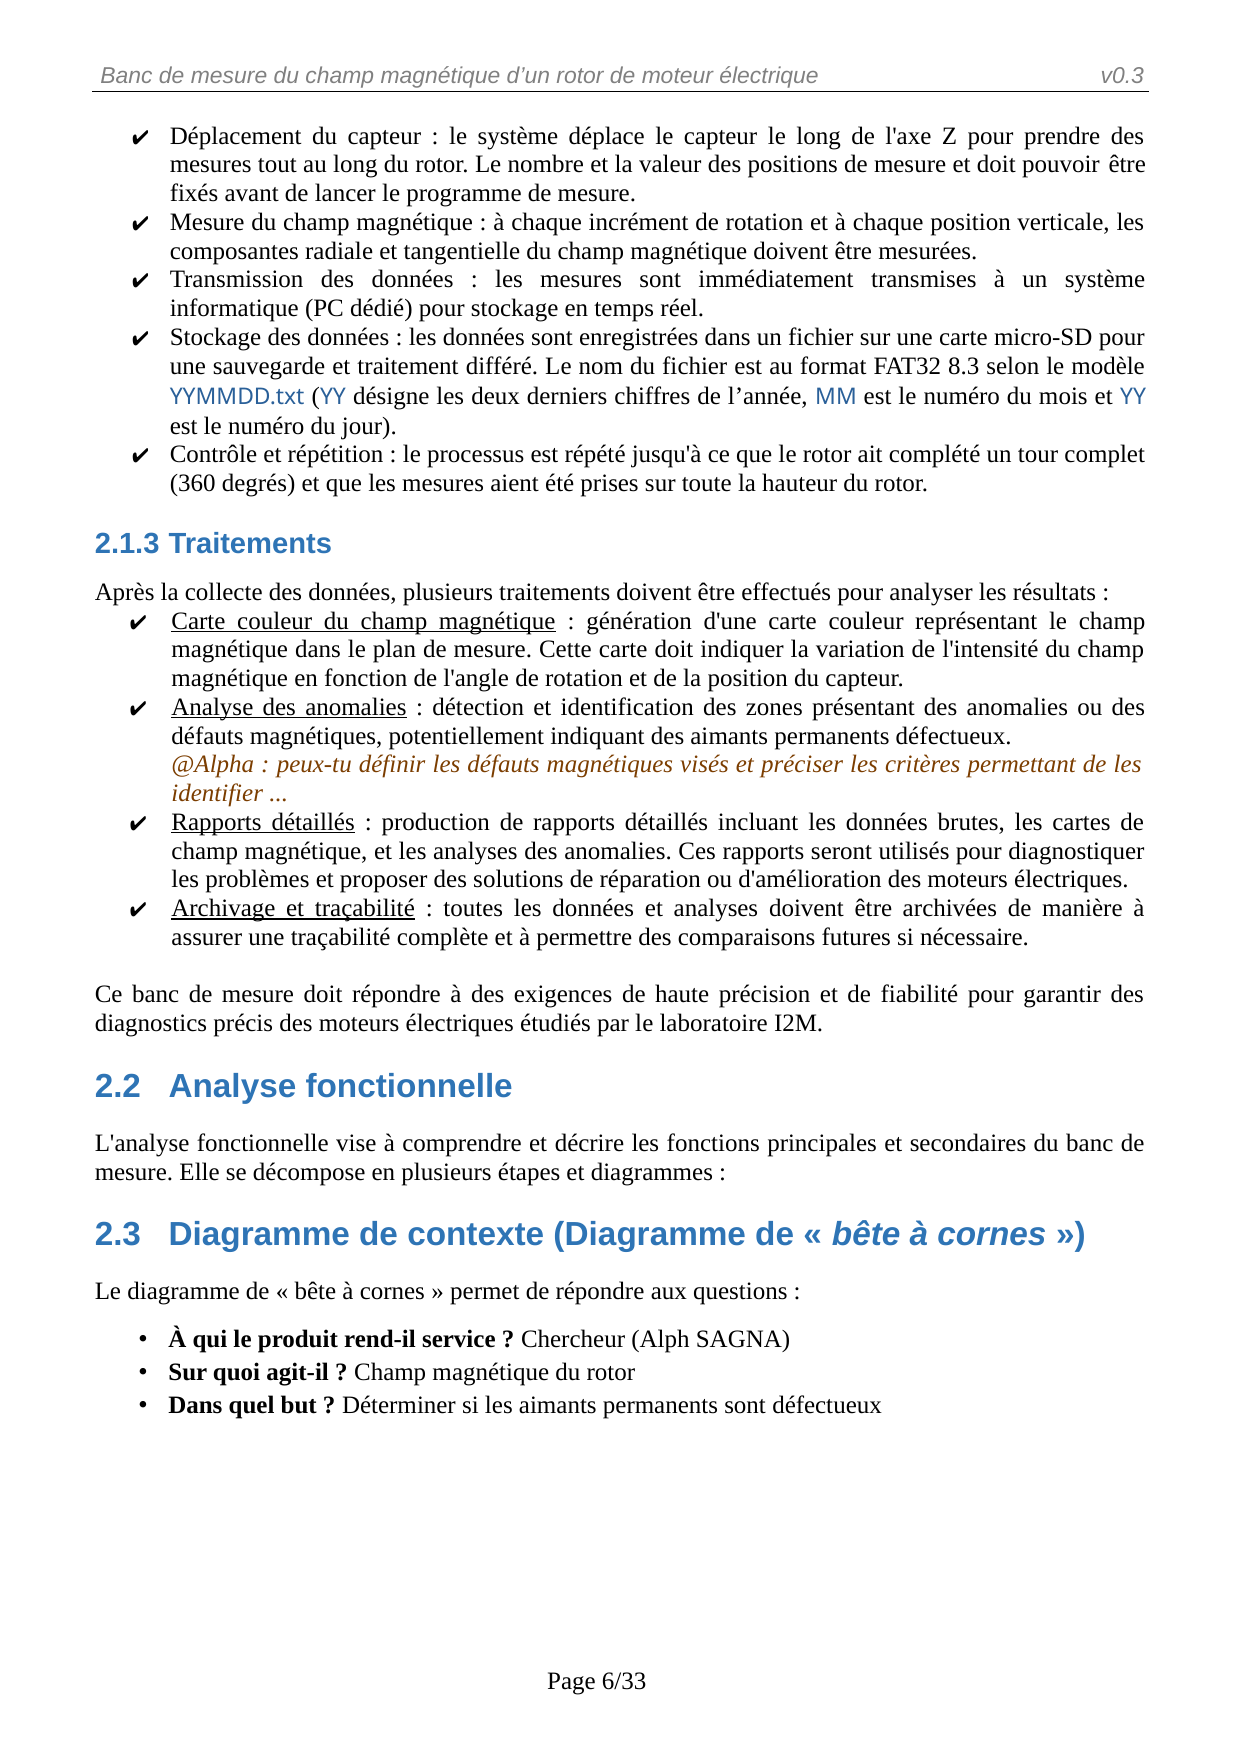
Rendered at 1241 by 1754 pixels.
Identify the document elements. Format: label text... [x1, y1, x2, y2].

text Le diagramme de « bête à cornes » permet de répondre aux questions : [94, 1276, 1146, 1305]
list Mesure du champ magnétique : à chaque incrément de rotation et à chaque position verticale, les composantes radiale et tangentielle du champ magnétique doivent être mesurées. [132, 207, 1146, 264]
list @Alpha : peux-tu définir les défauts magnétiques visés et préciser les critères permettant de les identifier ... [130, 749, 1146, 807]
list À qui le produit rend-il service ? Chercheur (Alph SAGNA) [139, 1324, 1146, 1353]
list Dans quel but ? Déterminer si les aimants permanents sont défectueux [139, 1390, 1146, 1452]
text L'analyse fonctionnelle vise à comprendre et décrire les fonctions principales et secondaires du banc de mesure. Elle se décompose en plusieurs étapes et diagrammes : [94, 1128, 1146, 1185]
list Carte couleur du champ magnétique : génération d'une carte couleur représentant le champ magnétique dans le plan de mesure. Cette carte doit indiquer la variation de l'intensité du champ magnétique en fonction de l'angle de rotation et de la position du capteur. [130, 606, 1146, 692]
list Contrôle et répétition : le processus est répété jusqu'à ce que le rotor ait complété un tour complet (360 degrés) et que les mesures aient été prises sur toute la hauteur du rotor. [132, 439, 1146, 497]
subtitle Diagramme de contexte (Diagramme de « bête à cornes ») [94, 1214, 1146, 1253]
subtitle Analyse fonctionnelle [94, 1066, 1146, 1104]
list Archivage et traçabilité : toutes les données et analyses doivent être archivées de manière à assurer une traçabilité complète et à permettre des comparaisons futures si nécessaire. [130, 893, 1146, 951]
list Transmission des données : les mesures sont immédiatement transmises à un système informatique (PC dédié) pour stockage en temps réel. [132, 264, 1146, 322]
list Rapports détaillés : production de rapports détaillés incluant les données brutes, les cartes de champ magnétique, et les analyses des anomalies. Ces rapports seront utilisés pour diagnostiquer les problèmes et proposer des solutions de réparation ou d'amélioration des moteurs électriques. [130, 807, 1146, 893]
text Après la collecte des données, plusieurs traitements doivent être effectués pour analyser les résultats : [94, 577, 1146, 606]
list Analyse des anomalies : détection et identification des zones présentant des anomalies ou des défauts magnétiques, potentiellement indiquant des aimants permanents défectueux. [130, 692, 1146, 749]
text Ce banc de mesure doit répondre à des exigences de haute précision et de fiabilité pour garantir des diagnostics précis des moteurs électriques étudiés par le laboratoire I2M. [94, 979, 1146, 1037]
list Déplacement du capteur : le système déplace le capteur le long de l'axe Z pour prendre des mesures tout au long du rotor. Le nombre et la valeur des positions de mesure et doit pouvoir être fixés avant de lancer le programme de mesure. [132, 121, 1146, 207]
subtitle Traitements [94, 526, 1146, 559]
list Stockage des données : les données sont enregistrées dans un fichier sur une carte micro-SD pour une sauvegarde et traitement différé. Le nom du fichier est au format FAT32 8.3 selon le modèle YYMMDD.txt (YY désigne les deux derniers chiffres de l’année, MM est le numéro du mois et YY est le numéro du jour). [132, 322, 1146, 439]
list Sur quoi agit-il ? Champ magnétique du rotor [139, 1357, 1146, 1386]
